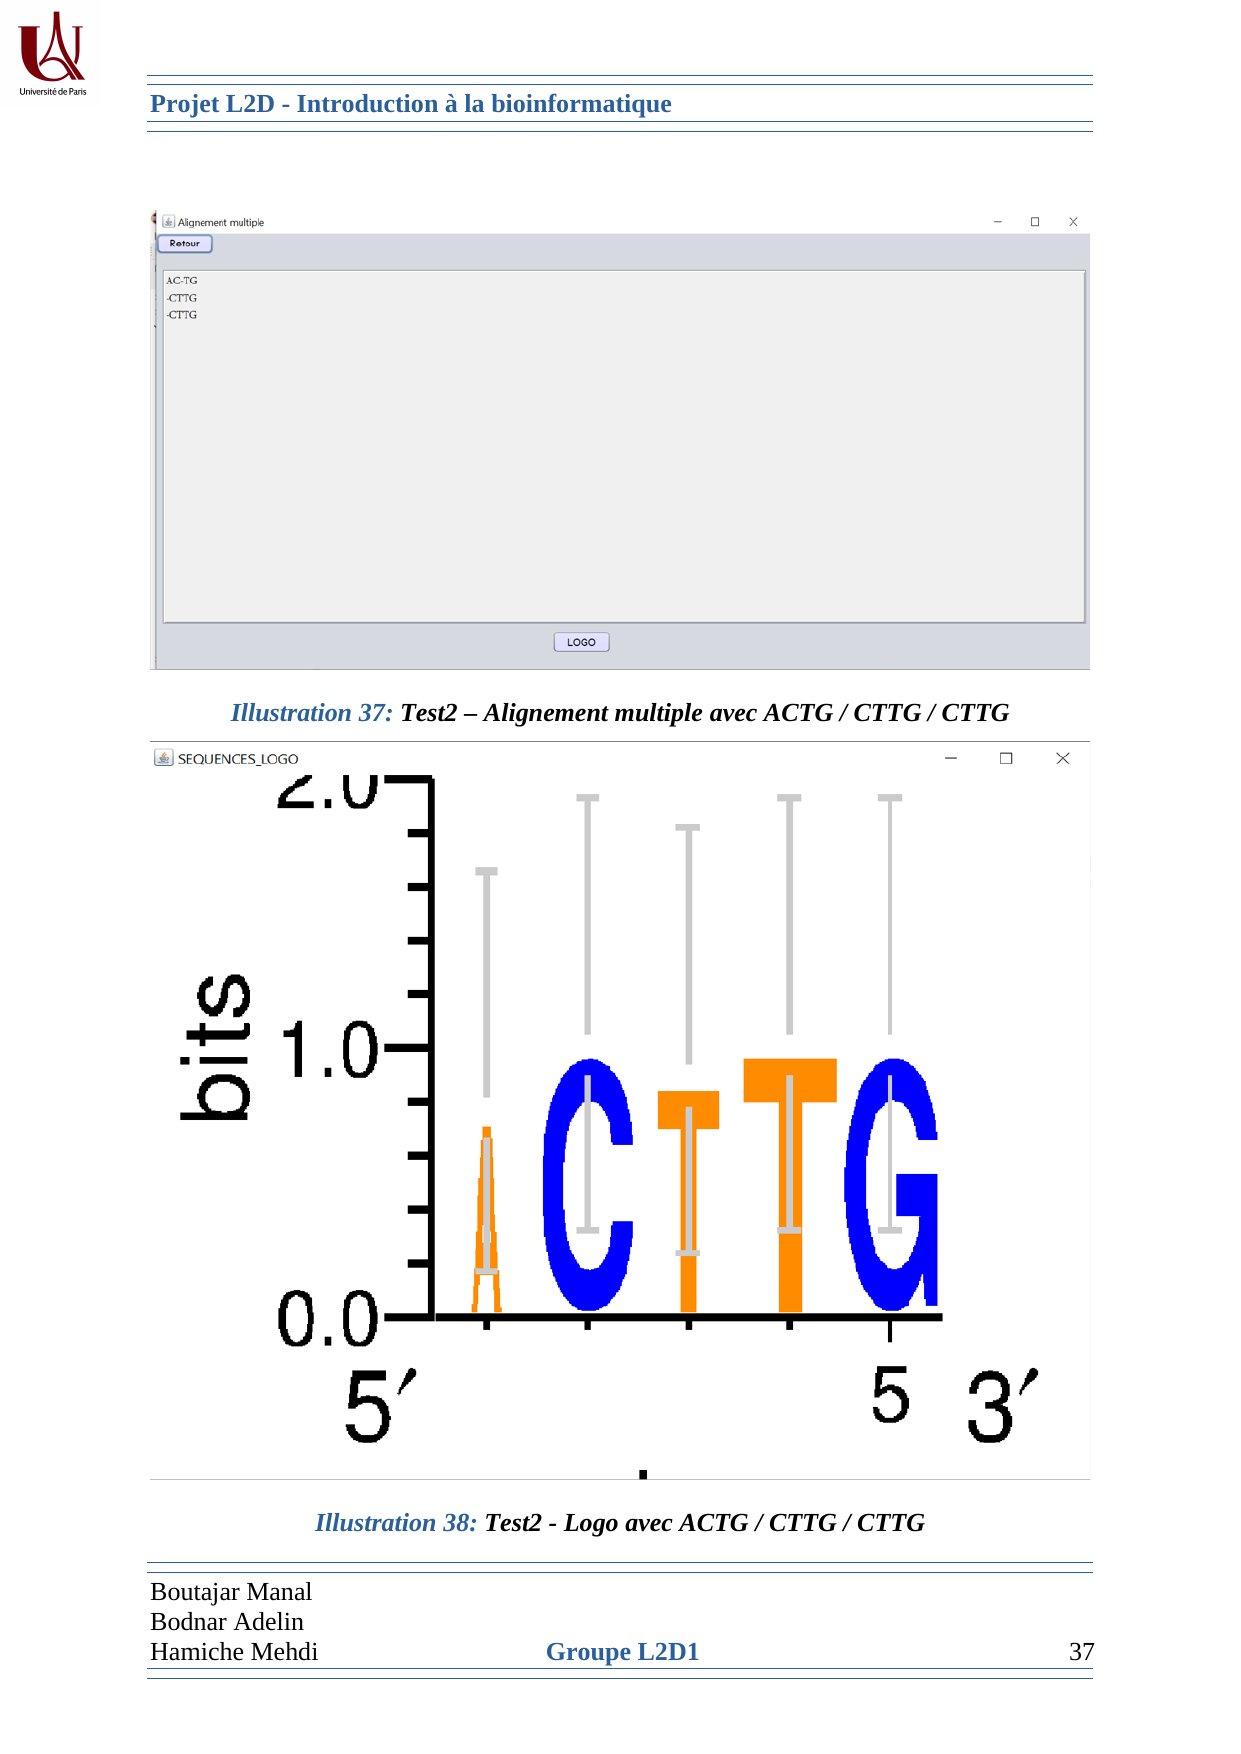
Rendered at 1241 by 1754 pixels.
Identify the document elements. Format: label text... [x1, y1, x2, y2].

picture [0, 0, 101, 107]
text Illustration 37: Test2 – Alignement multiple avec ACTG / CTTG / CTTG [150, 670, 1090, 727]
picture [150, 741, 1091, 1480]
text Illustration 38: Test2 - Logo avec ACTG / CTTG / CTTG [150, 1480, 1090, 1537]
picture [150, 210, 1091, 670]
